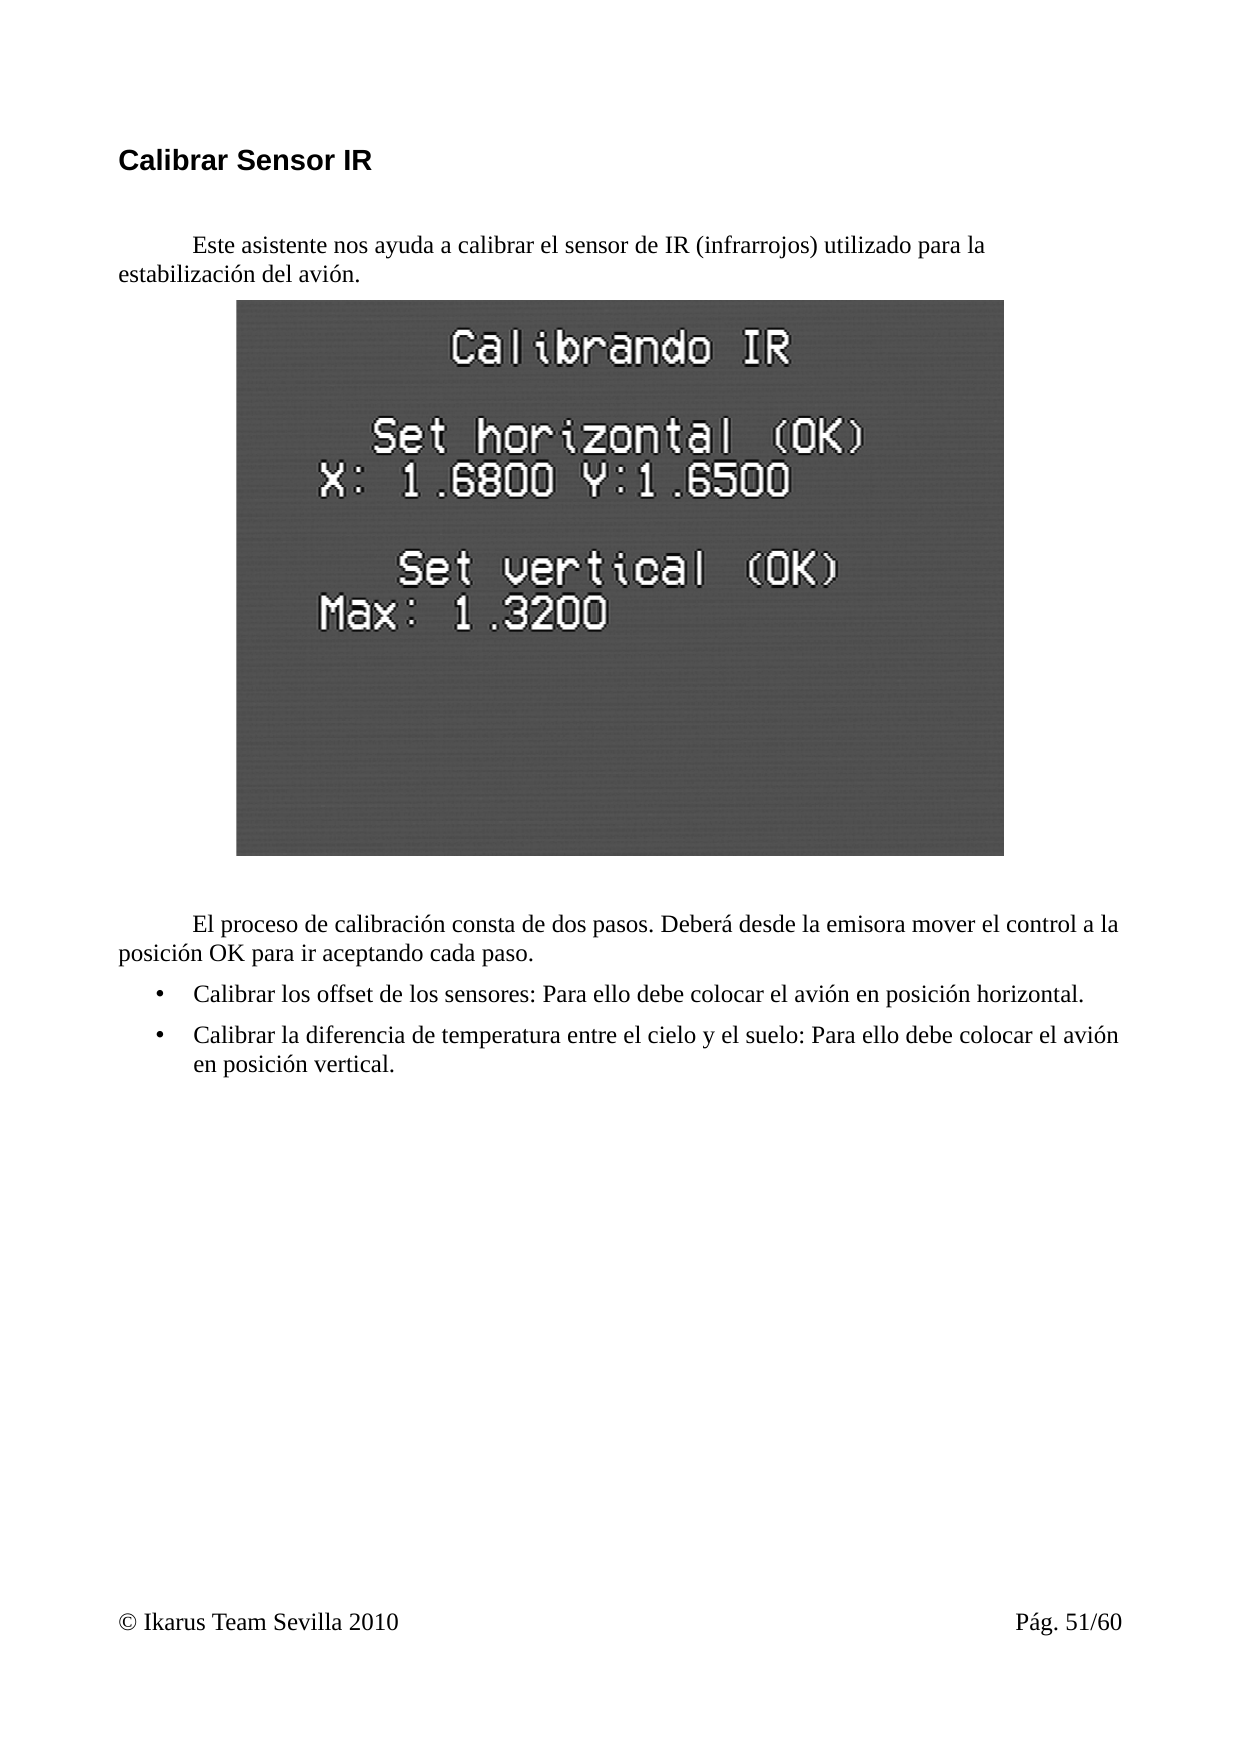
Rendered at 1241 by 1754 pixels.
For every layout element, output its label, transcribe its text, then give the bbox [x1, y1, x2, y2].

text Este asistente nos ayuda a calibrar el sensor de IR (infrarrojos) utilizado para la estabilización del avión. [118, 230, 1122, 288]
subtitle Calibrar Sensor IR [118, 143, 1122, 177]
list Calibrar la diferencia de temperatura entre el cielo y el suelo: Para ello debe colocar el avión en posición vertical. [156, 1021, 1122, 1078]
text El proceso de calibración consta de dos pasos. Deberá desde la emisora mover el control a la posición OK para ir aceptando cada paso. [118, 909, 1122, 967]
list Calibrar los offset de los sensores: Para ello debe colocar el avión en posición horizontal. [156, 979, 1122, 1008]
picture [236, 300, 1004, 856]
